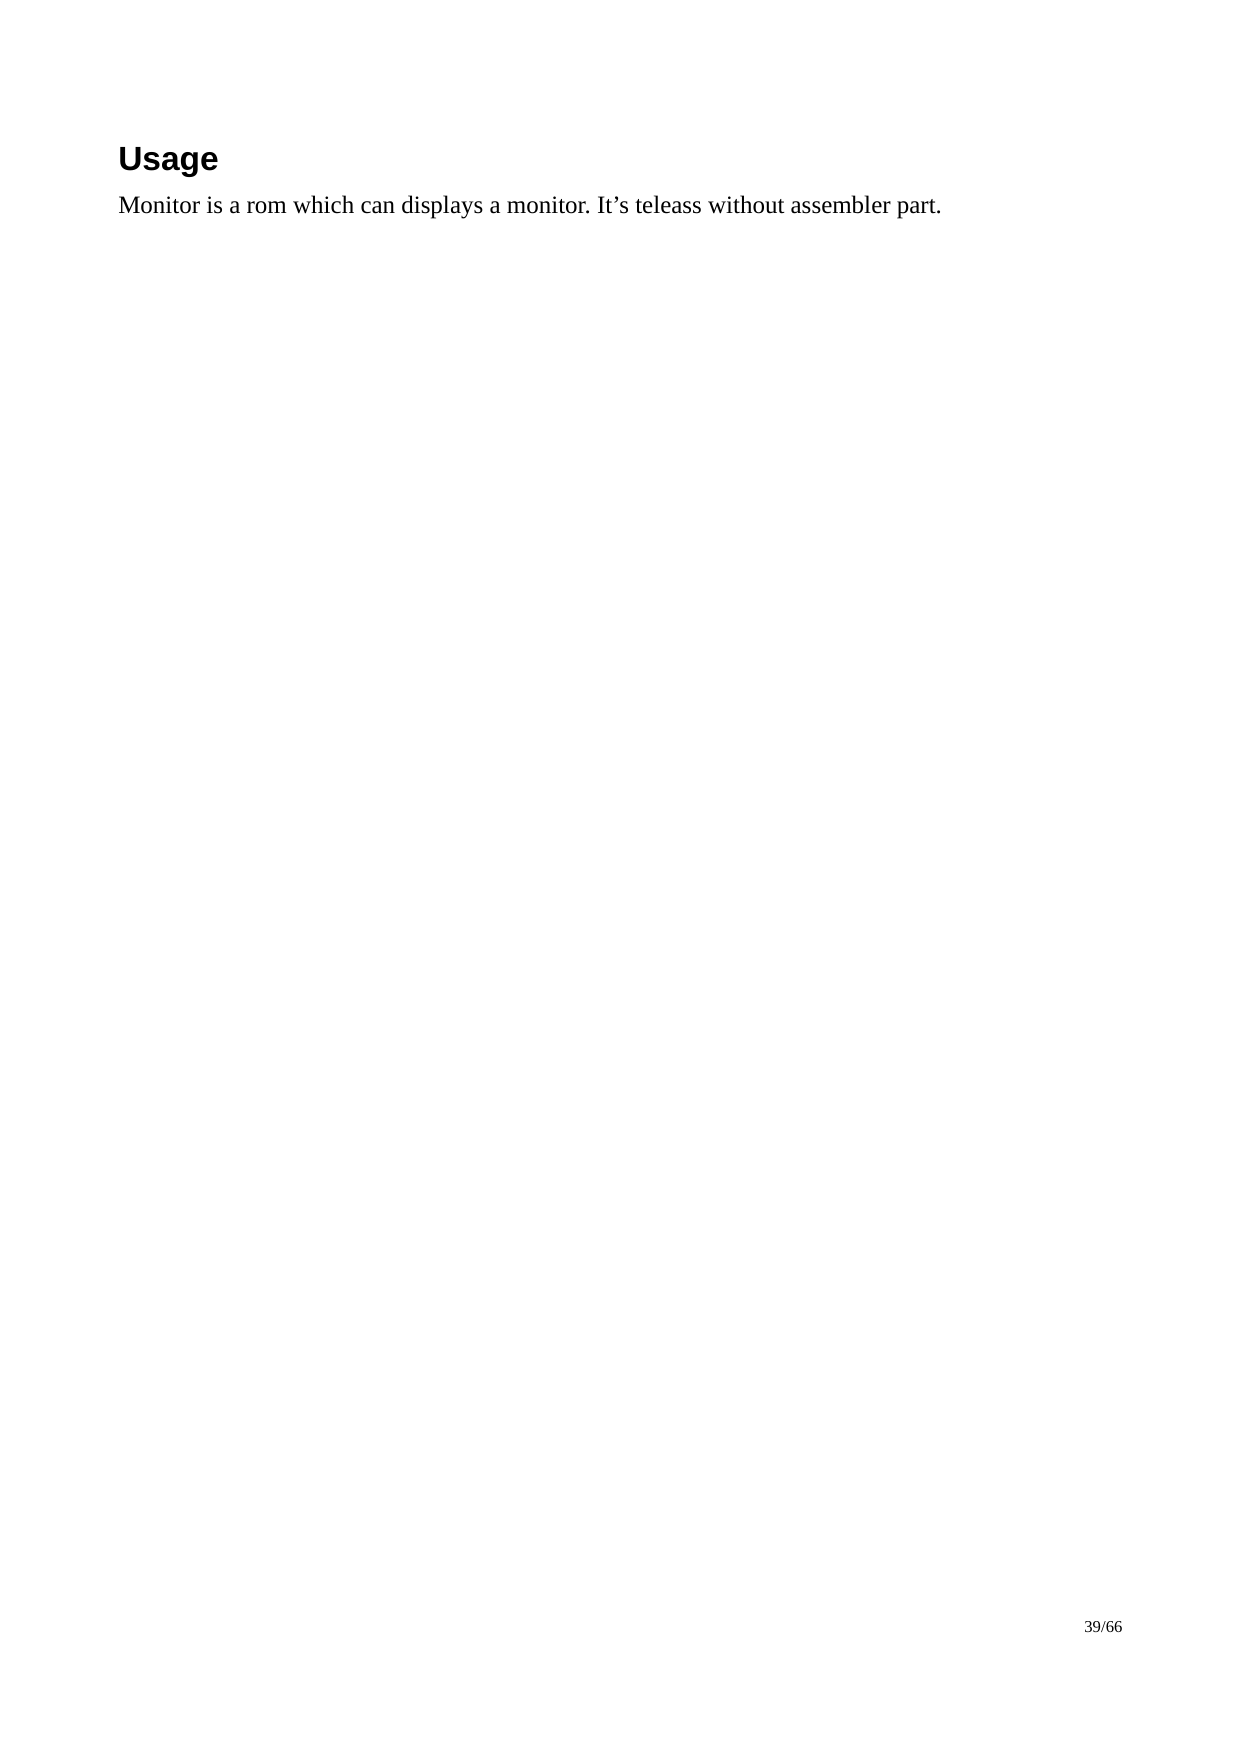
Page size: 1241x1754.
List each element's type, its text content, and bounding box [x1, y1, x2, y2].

subtitle Usage [118, 139, 1122, 178]
text Monitor is a rom which can displays a monitor. It’s teleass without assembler part. [118, 190, 1122, 219]
